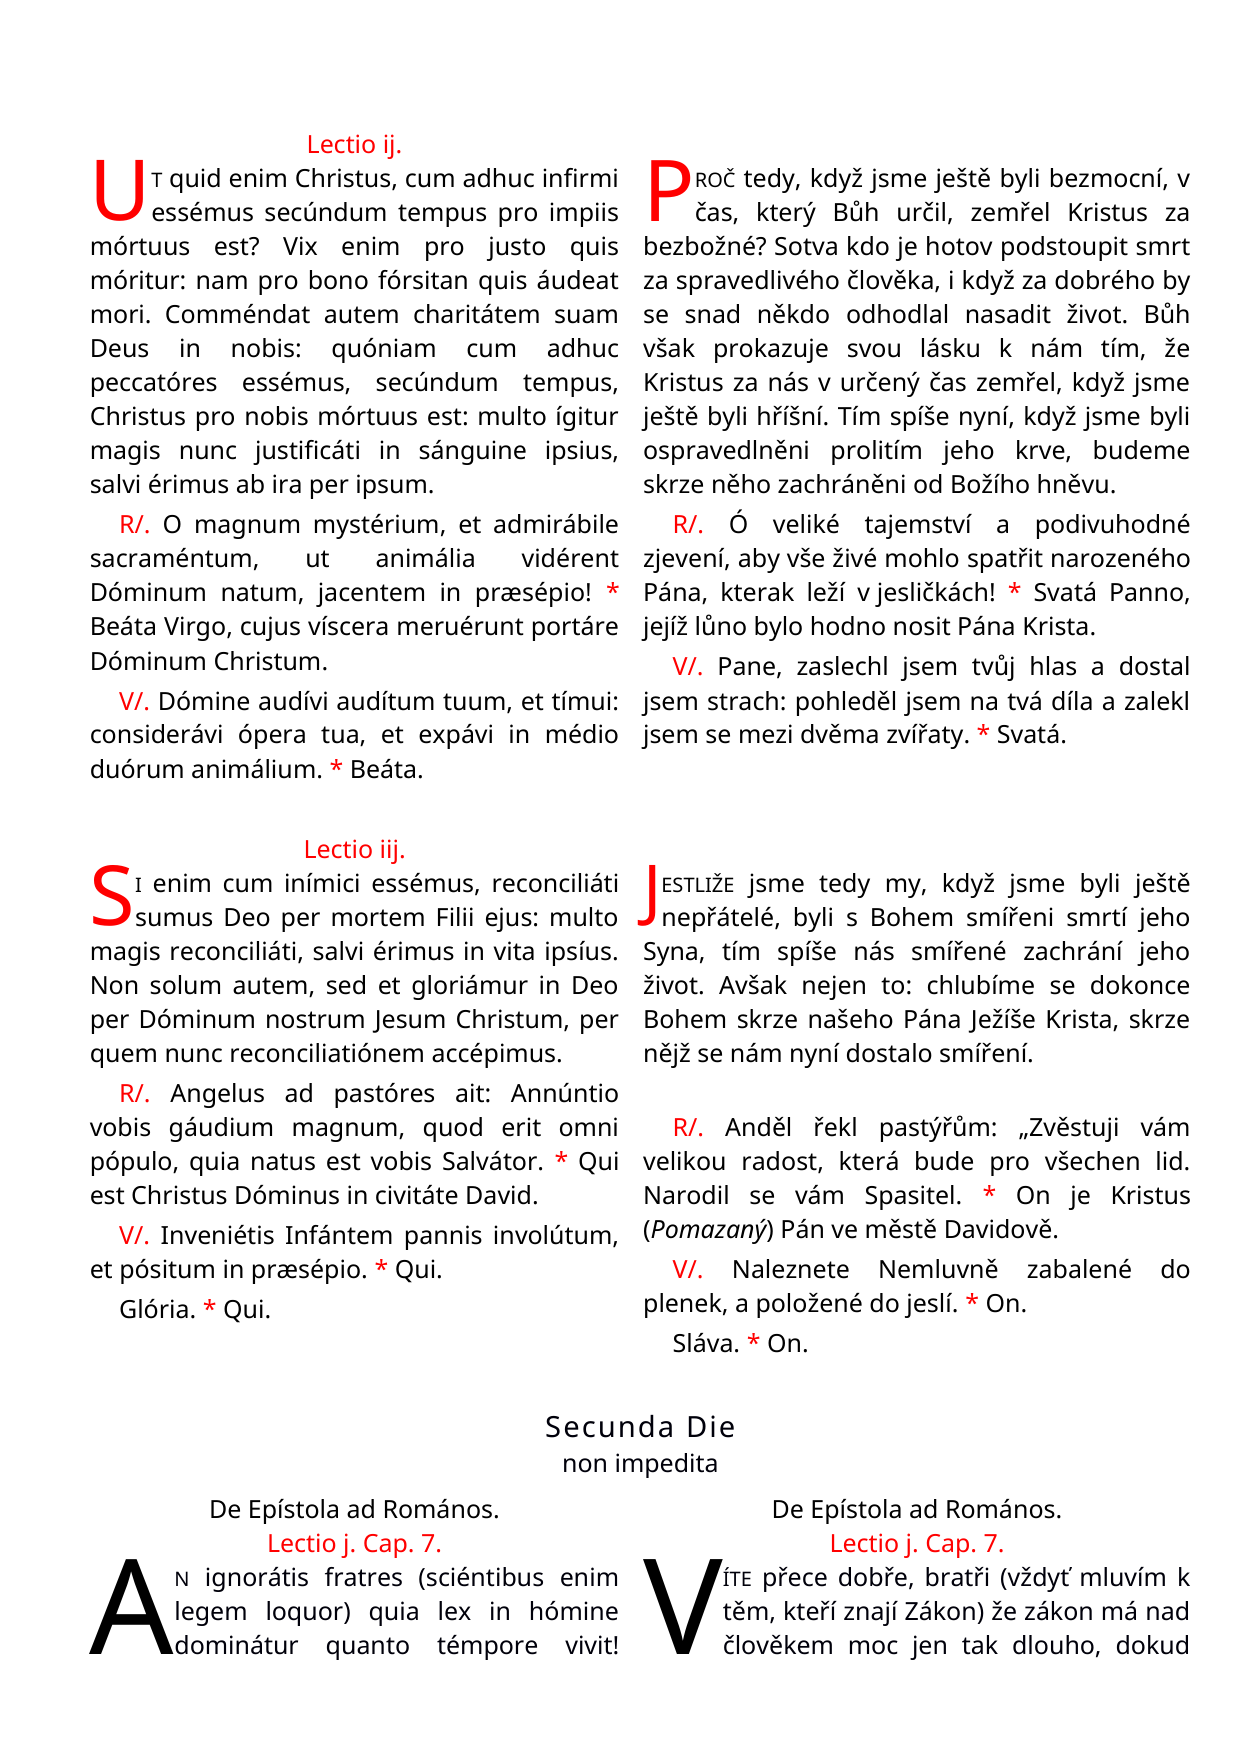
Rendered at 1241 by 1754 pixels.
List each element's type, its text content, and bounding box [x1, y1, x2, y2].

table_cell De Epístola ad Romános. Lectio j. Cap. 7. An ignorátis fratres (sciéntibus enim legem loquor) quia lex in hómine dominátur quanto témpore vivit! Nam quæ sub viro est múlier, vivénte viro, alligáta est legi: si autem mórtuus fúerit vir ejus, solúta est a lege viri. R/. Sancta et immaculáta virgínitas, quibus te láudibus éfferam, néscio: * Quia quem cœli cápere non póterant, tuo grémio contulísti. V/. Benedícta tu in muliéribus, et benedíctus fructus ventris tui. * Quia. [78, 1486, 631, 1668]
table_cell [78, 74, 631, 120]
table_cell De Epístola ad Romános. Lectio j. Cap. 7. Víte přece dobře, bratři (vždyť mluvím k těm, kteří znají Zákon) že zákon má nad člověkem moc jen tak dlouho, dokud žije! Tak je vdaná žena zákonem poutána k mužovi jen po tu dobu, dokud on je naživu. Když však muž umře, je uvolněna od zákona, který ji k mužovi vázal. R/. Svaté a neposkvrněné panenství, nevím, jaké bych ti dokázal přinést chvály: * Neboť ten, jehož nebesa pojmouti nedokážou, sestoupil v tvé lůno. V/. Požehnaná jsi mezi ženami, a požehnaný plod života tvého. * Neboť. [631, 1486, 1203, 1668]
table_cell Lectio ij. Ut quid enim Christus, cum adhuc infirmi essémus secúndum tempus pro impiis mórtuus est? Vix enim pro justo quis móritur: nam pro bono fórsitan quis áudeat mori. Comméndat autem charitátem suam Deus in nobis: quóniam cum adhuc peccatóres essémus, secúndum tempus, Christus pro nobis mórtuus est: multo ígitur magis nunc justificáti in sánguine ipsius, salvi érimus ab ira per ipsum. R/. O magnum mystérium, et admirábile sacraméntum, ut animália vidérent Dóminum natum, jacentem in præsépio! * Beáta Virgo, cujus víscera meruérunt portáre Dóminum Christum. V/. Dómine audívi audítum tuum, et tímui: considerávi ópera tua, et expávi in médio duórum animálium. * Beáta. [78, 120, 631, 825]
table_cell Proč tedy, když jsme ještě byli bezmocní, v čas, který Bůh určil, zemřel Kristus za bezbožné? Sotva kdo je hotov podstoupit smrt za spravedlivého člověka, i když za dobrého by se snad někdo odhodlal nasadit život. Bůh však prokazuje svou lásku k nám tím, že Kristus za nás v určený čas zemřel, když jsme ještě byli hříšní. Tím spíše nyní, když jsme byli ospravedlněni prolitím jeho krve, budeme skrze něho zachráněni od Božího hněvu. R/. Ó veliké tajemství a podivuhodné zjevení, aby vše živé mohlo spatřit narozeného Pána, kterak leží v jesličkách! * Svatá Panno, jejíž lůno bylo hodno nosit Pána Krista. V/. Pane, zaslechl jsem tvůj hlas a dostal jsem strach: pohleděl jsem na tvá díla a zalekl jsem se mezi dvěma zvířaty. * Svatá. [631, 120, 1203, 825]
table_cell Secunda Die non impedita [78, 1400, 1203, 1486]
table_cell Lectio iij. Si enim cum inímici essémus, reconciliáti sumus Deo per mortem Filii ejus: multo magis reconciliáti, salvi érimus in vita ipsíus. Non solum autem, sed et gloriámur in Deo per Dóminum nostrum Jesum Christum, per quem nunc reconciliatiónem accépimus. R/. Angelus ad pastóres ait: Annúntio vobis gáudium magnum, quod erit omni pópulo, quia natus est vobis Salvátor. * Qui est Christus Dóminus in civitáte David. V/. Inveniétis Infántem pannis involútum, et pósitum in præsépio. * Qui. Glória. * Qui. [78, 825, 631, 1400]
table_cell Jestliže jsme tedy my, když jsme byli ještě nepřátelé, byli s Bohem smířeni smrtí jeho Syna, tím spíše nás smířené zachrání jeho život. Avšak nejen to: chlubíme se dokonce Bohem skrze našeho Pána Ježíše Krista, skrze nějž se nám nyní dostalo smíření. R/. Anděl řekl pastýřům: „Zvěstuji vám velikou radost, která bude pro všechen lid. Narodil se vám Spasitel. * On je Kristus (Pomazaný) Pán ve městě Davidově. V/. Naleznete Nemluvně zabalené do plenek, a položené do jeslí. * On. Sláva. * On. [631, 825, 1203, 1400]
table_cell [631, 74, 1203, 120]
